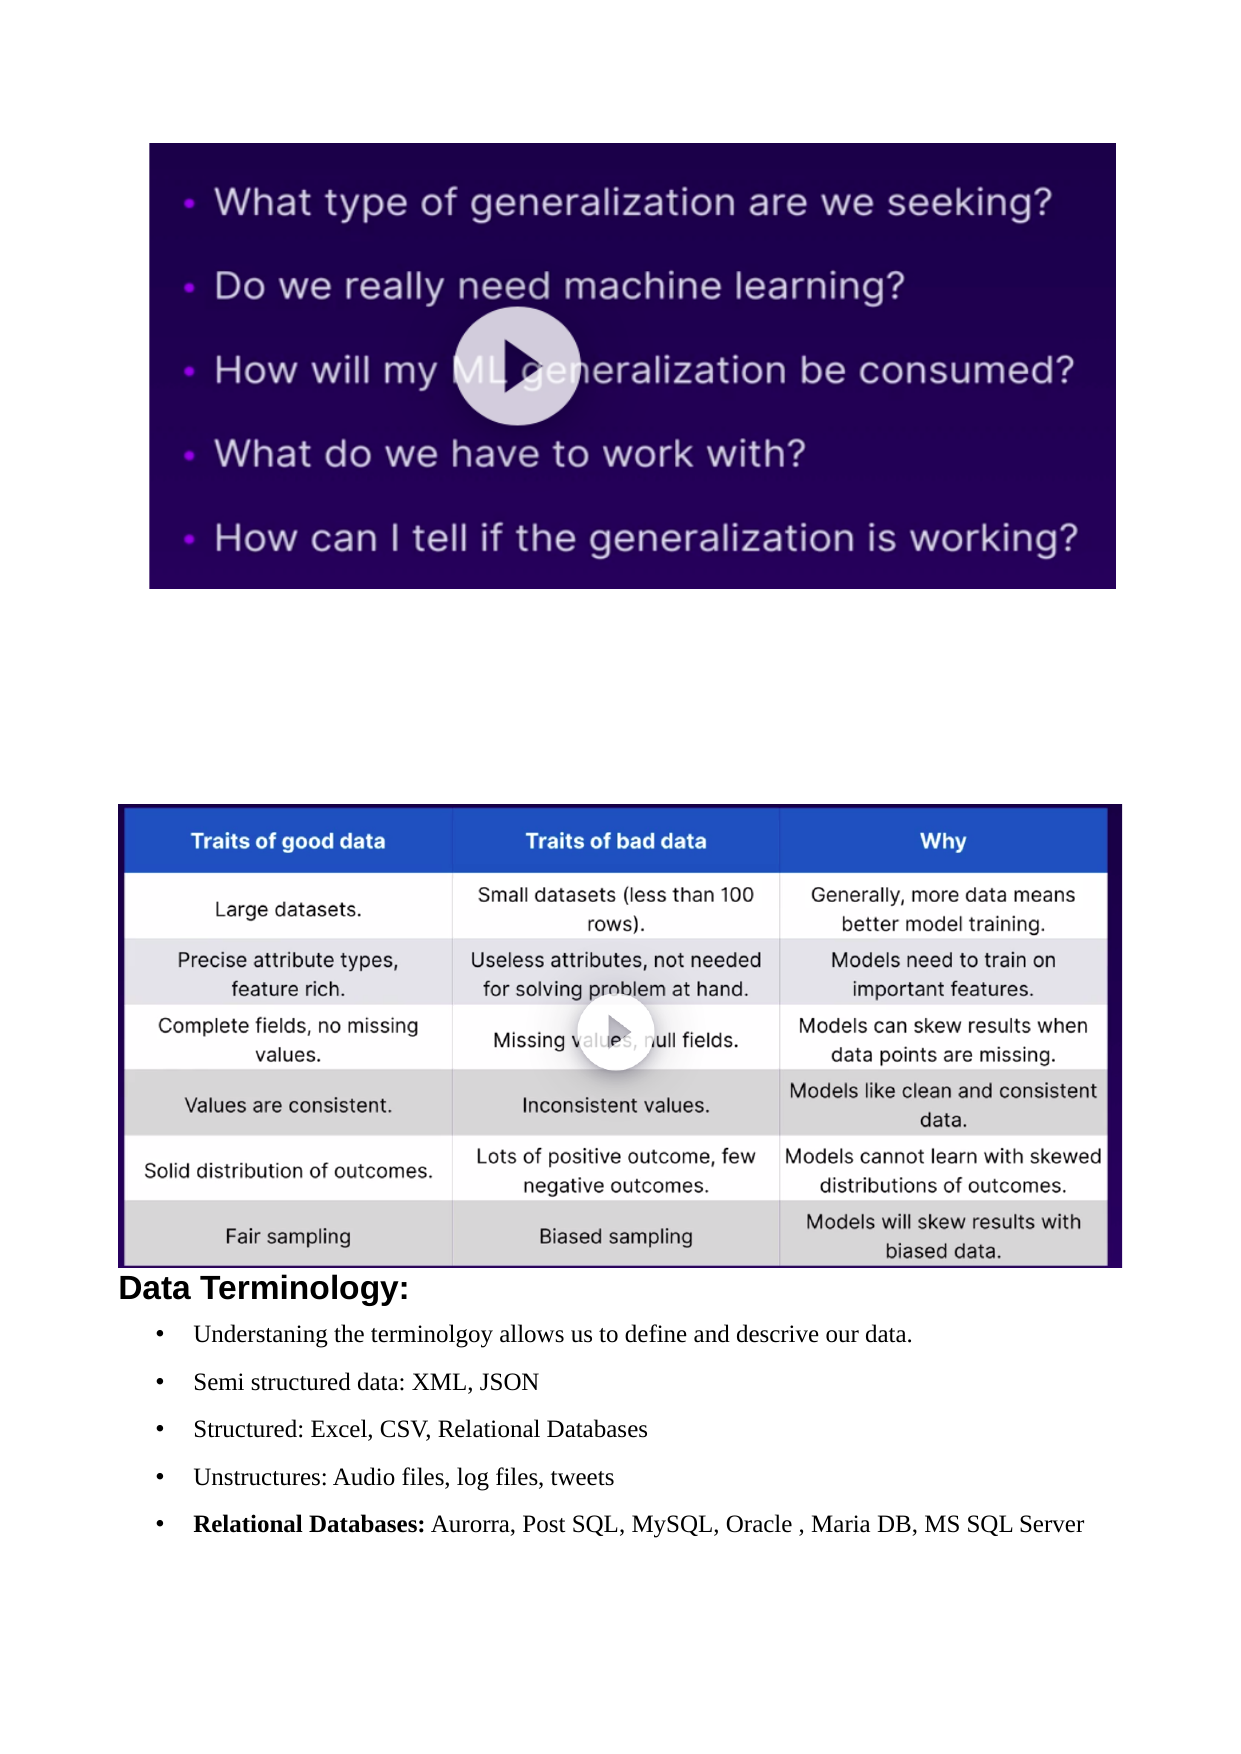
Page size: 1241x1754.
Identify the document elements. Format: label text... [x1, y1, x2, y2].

list Unstructures: Audio files, log files, tweets [156, 1462, 1122, 1491]
picture [118, 804, 1123, 1268]
picture [149, 143, 1116, 589]
list Understaning the terminolgoy allows us to define and descrive our data. [156, 1319, 1122, 1348]
list Relational Databases: Aurorra, Post SQL, MySQL, Oracle , Maria DB, MS SQL Server [156, 1509, 1122, 1538]
subtitle Data Terminology: [118, 1268, 1122, 1306]
list Structured: Excel, CSV, Relational Databases [156, 1414, 1122, 1443]
list Semi structured data: XML, JSON [156, 1367, 1122, 1395]
